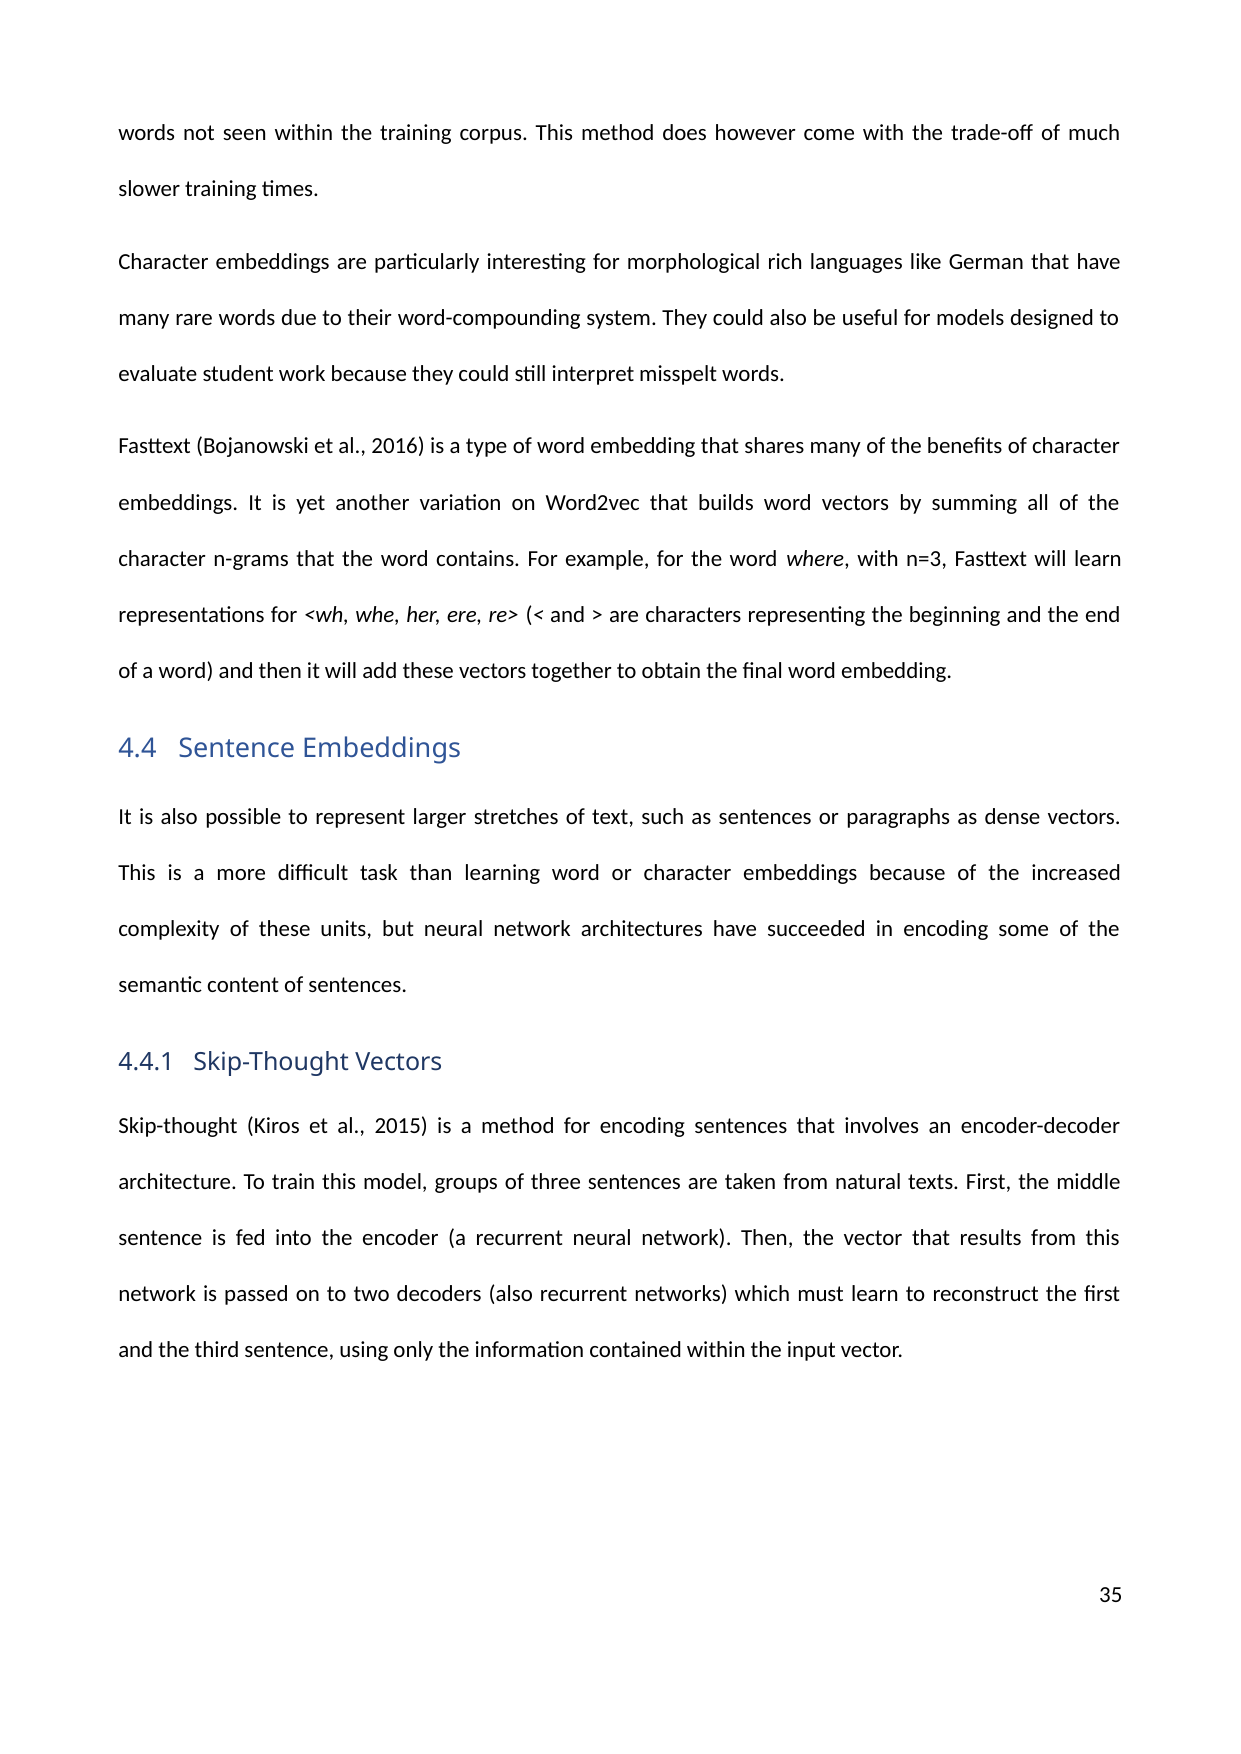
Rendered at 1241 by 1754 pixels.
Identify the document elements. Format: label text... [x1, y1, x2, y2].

text Character embeddings are particularly interesting for morphological rich languages like German that have many rare words due to their word-compounding system. They could also be useful for models designed to evaluate student work because they could still interpret misspelt words. [118, 247, 1122, 387]
subtitle Sentence Embeddings [118, 728, 1122, 765]
subtitle Skip-Thought Vectors [118, 1043, 1122, 1077]
text It is also possible to represent larger stretches of text, such as sentences or paragraphs as dense vectors. This is a more difficult task than learning word or character embeddings because of the increased complexity of these units, but neural network architectures have succeeded in encoding some of the semantic content of sentences. [118, 802, 1122, 998]
text Skip-thought (Kiros et al., 2015) is a method for encoding sentences that involves an encoder-decoder architecture. To train this model, groups of three sentences are taken from natural texts. First, the middle sentence is fed into the encoder (a recurrent neural network). Then, the vector that results from this network is passed on to two decoders (also recurrent networks) which must learn to reconstruct the first and the third sentence, using only the information contained within the input vector. [118, 1111, 1122, 1363]
text Fasttext (Bojanowski et al., 2016) is a type of word embedding that shares many of the benefits of character embeddings. It is yet another variation on Word2vec that builds word vectors by summing all of the character n-grams that the word contains. For example, for the word where, with n=3, Fasttext will learn representations for <wh, whe, her, ere, re> (< and > are characters representing the beginning and the end of a word) and then it will add these vectors together to obtain the final word embedding. [118, 432, 1122, 684]
text words not seen within the training corpus. This method does however come with the trade-off of much slower training times. [118, 118, 1122, 202]
